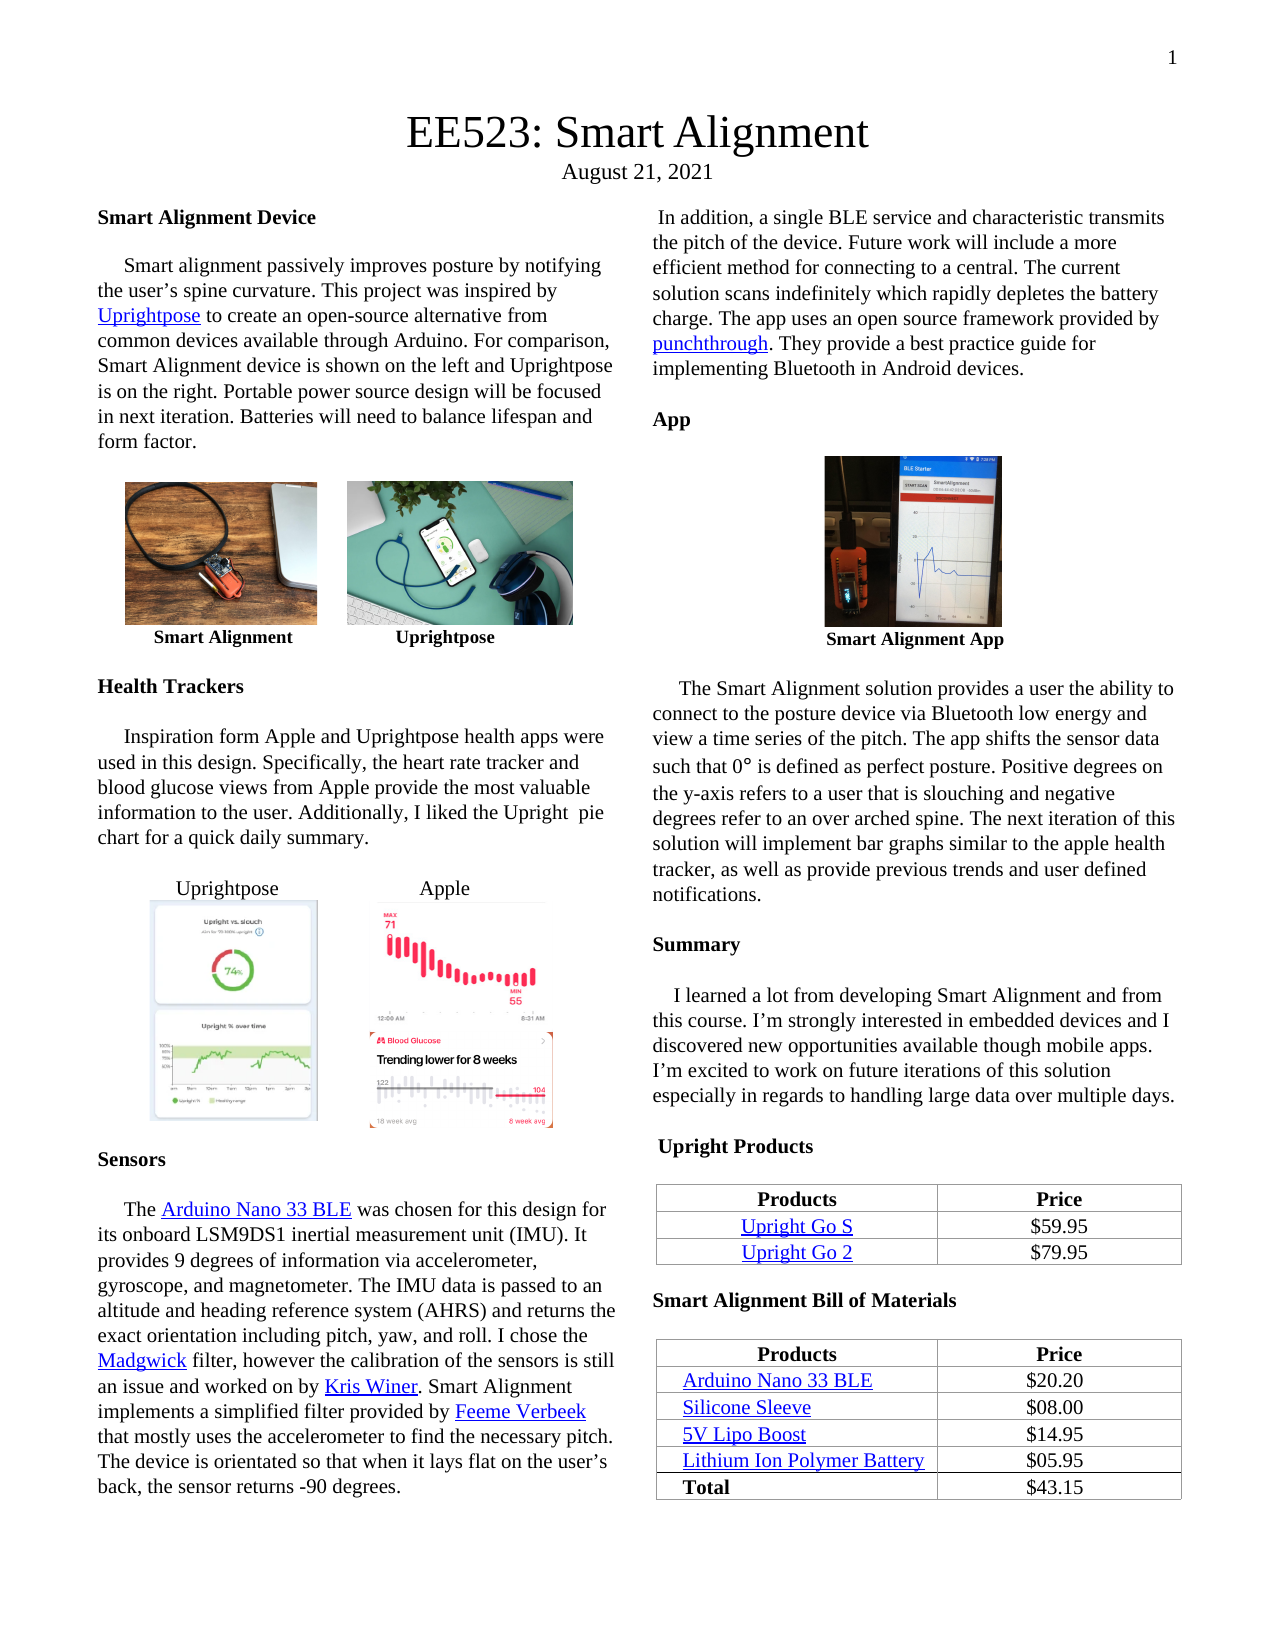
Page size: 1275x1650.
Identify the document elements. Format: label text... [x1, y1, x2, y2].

text Smart Alignment App [652, 628, 1177, 649]
table_cell $59.95 [938, 1212, 1181, 1238]
picture [369, 901, 553, 1128]
table_header Products [657, 1185, 937, 1211]
table_cell Total [657, 1473, 937, 1499]
text Upright Products [652, 1134, 1177, 1158]
table_cell Upright Go 2 [657, 1239, 937, 1264]
table_cell Lithium Ion Polymer Battery [657, 1447, 937, 1472]
table_cell Upright Go S [657, 1212, 937, 1238]
text In addition, a single BLE service and characteristic transmits the pitch of the device. Future work will include a more efficient method for connecting to a central. The current solution scans indefinitely which rapidly depletes the battery charge. The app uses an open source framework provided by punchthrough. They provide a best practice guide for implementing Bluetooth in Android devices. [652, 105, 1177, 380]
text Smart Alignment Bill of Materials [652, 1288, 1177, 1312]
text App [652, 406, 1177, 431]
text Smart alignment passively improves posture by notifying the user’s spine curvature. This project was inspired by Uprightpose to create an open-source alternative from common devices available through Arduino. For comparison, Smart Alignment device is shown on the left and Uprightpose is on the right. Portable power source design will be focused in next iteration. Batteries will need to balance lifespan and form factor. [97, 252, 622, 453]
picture [347, 481, 573, 625]
text Summary [652, 932, 1177, 956]
table_cell $05.95 [938, 1447, 1181, 1472]
table_cell $14.95 [938, 1420, 1181, 1446]
table_cell $20.20 [938, 1367, 1181, 1392]
picture [125, 482, 318, 625]
picture [149, 900, 318, 1121]
table_cell Arduino Nano 33 BLE [657, 1367, 937, 1392]
text Uprightpose Apple [97, 876, 622, 900]
table_cell $43.15 [938, 1473, 1181, 1499]
table_header Products [657, 1340, 937, 1366]
table_cell Silicone Sleeve [657, 1393, 937, 1419]
picture [824, 470, 987, 609]
text August 21, 2021 [150, 158, 1125, 184]
text Inspiration form Apple and Uprightpose health apps were used in this design. Specifically, the heart rate tracker and blood glucose views from Apple provide the most valuable information to the user. Additionally, I liked the Upright pie chart for a quick daily summary. [97, 724, 622, 849]
table_header Price [938, 1340, 1181, 1366]
table_cell $79.95 [938, 1239, 1181, 1264]
text Health Trackers [97, 674, 622, 698]
text Smart Alignment Uprightpose [97, 479, 622, 648]
title EE523: Smart Alignment [150, 105, 1125, 158]
text Sensors [97, 1147, 622, 1171]
table_header Price [938, 1185, 1181, 1211]
text I learned a lot from developing Smart Alignment and from this course. I’m strongly interested in embedded devices and I discovered new opportunities available though mobile apps. I’m excited to work on future iterations of this solution especially in regards to handling large data over multiple days. [652, 983, 1177, 1107]
table_cell $08.00 [938, 1393, 1181, 1419]
text The Arduino Nano 33 BLE was chosen for this design for its onboard LSM9DS1 inertial measurement unit (IMU). It provides 9 degrees of information via accelerometer, gyroscope, and magnetometer. The IMU data is passed to an altitude and heading reference system (AHRS) and returns the exact orientation including pitch, yaw, and roll. I chose the Madgwick filter, however the calibration of the sensors is still an issue and worked on by Kris Winer. Smart Alignment implements a simplified filter provided by Feeme Verbeek that mostly uses the accelerometer to find the necessary pitch. The device is orientated so that when it lays flat on the user’s back, the sensor returns -90 degrees. [97, 1197, 622, 1498]
text Smart Alignment Device [97, 105, 622, 251]
table_cell 5V Lipo Boost [657, 1420, 937, 1446]
text The Smart Alignment solution provides a user the ability to connect to the posture device via Bluetooth low energy and view a time series of the pitch. The app shifts the sensor data such that 0° is defined as perfect posture. Positive degrees on the y-axis refers to a user that is slouching and negative degrees refer to an over arched spine. The next iteration of this solution will implement bar graphs similar to the apple health tracker, as well as provide previous trends and user defined notifications. [652, 676, 1177, 931]
